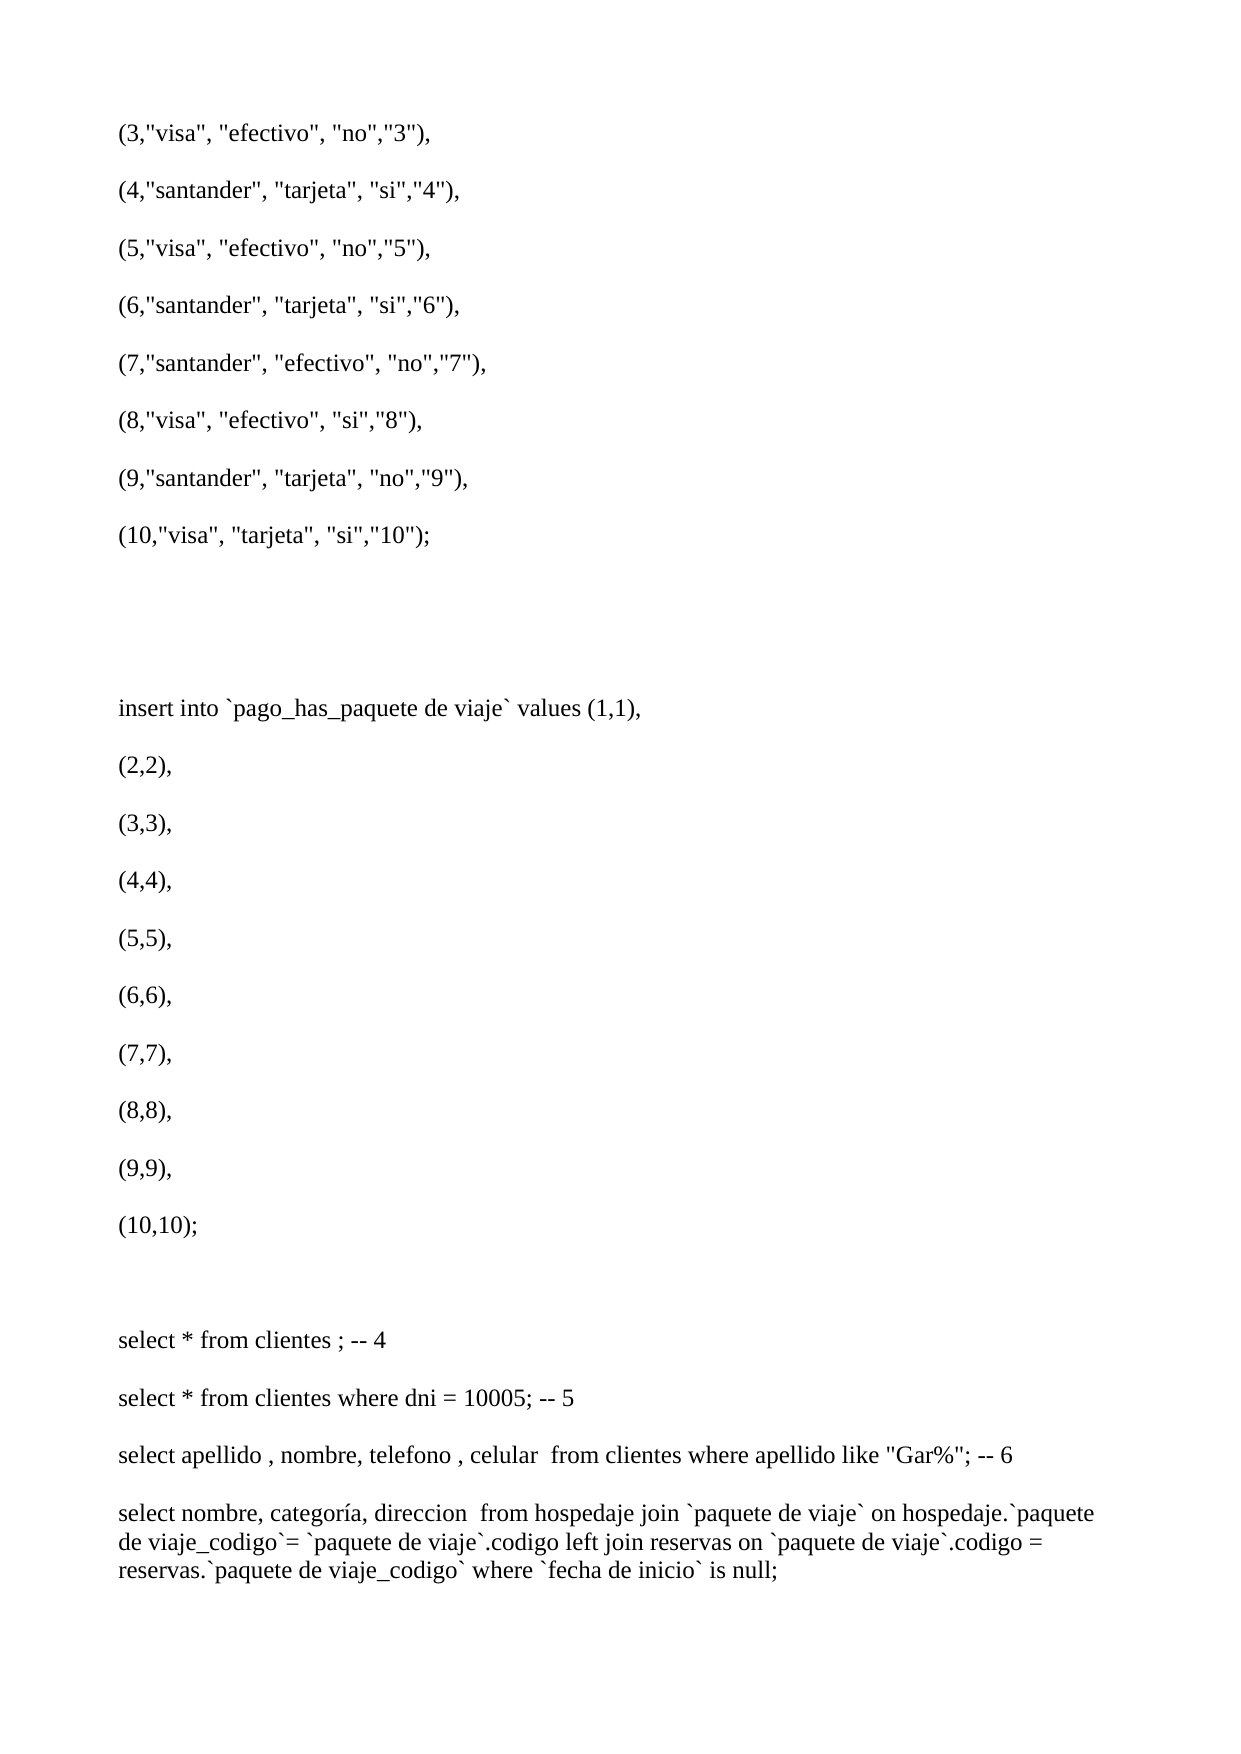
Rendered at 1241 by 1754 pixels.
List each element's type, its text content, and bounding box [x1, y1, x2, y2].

text (10,"visa", "tarjeta", "si","10"); [118, 521, 1122, 549]
text (9,9), [118, 1153, 1122, 1182]
text (2,2), [118, 751, 1122, 779]
text select * from clientes where dni = 10005; -- 5 [118, 1383, 1122, 1412]
text (5,5), [118, 923, 1122, 952]
text (3,"visa", "efectivo", "no","3"), [118, 118, 1122, 147]
text (3,3), [118, 808, 1122, 837]
text select * from clientes ; -- 4 [118, 1326, 1122, 1354]
text (5,"visa", "efectivo", "no","5"), [118, 233, 1122, 262]
text select nombre, categoría, direccion from hospedaje join `paquete de viaje` on hospedaje.`paquete de viaje_codigo`= `paquete de viaje`.codigo left join reservas on `paquete de viaje`.codigo = reservas.`paquete de viaje_codigo` where `fecha de inicio` is null; [118, 1498, 1122, 1584]
text (9,"santander", "tarjeta", "no","9"), [118, 463, 1122, 492]
text (10,10); [118, 1211, 1122, 1239]
text (4,"santander", "tarjeta", "si","4"), [118, 176, 1122, 204]
text (4,4), [118, 866, 1122, 894]
text (7,7), [118, 1038, 1122, 1067]
text insert into `pago_has_paquete de viaje` values (1,1), [118, 693, 1122, 722]
text (6,6), [118, 981, 1122, 1009]
text (8,"visa", "efectivo", "si","8"), [118, 406, 1122, 434]
text (6,"santander", "tarjeta", "si","6"), [118, 291, 1122, 319]
text (7,"santander", "efectivo", "no","7"), [118, 348, 1122, 377]
text (8,8), [118, 1096, 1122, 1124]
text select apellido , nombre, telefono , celular from clientes where apellido like "Gar%"; -- 6 [118, 1441, 1122, 1469]
